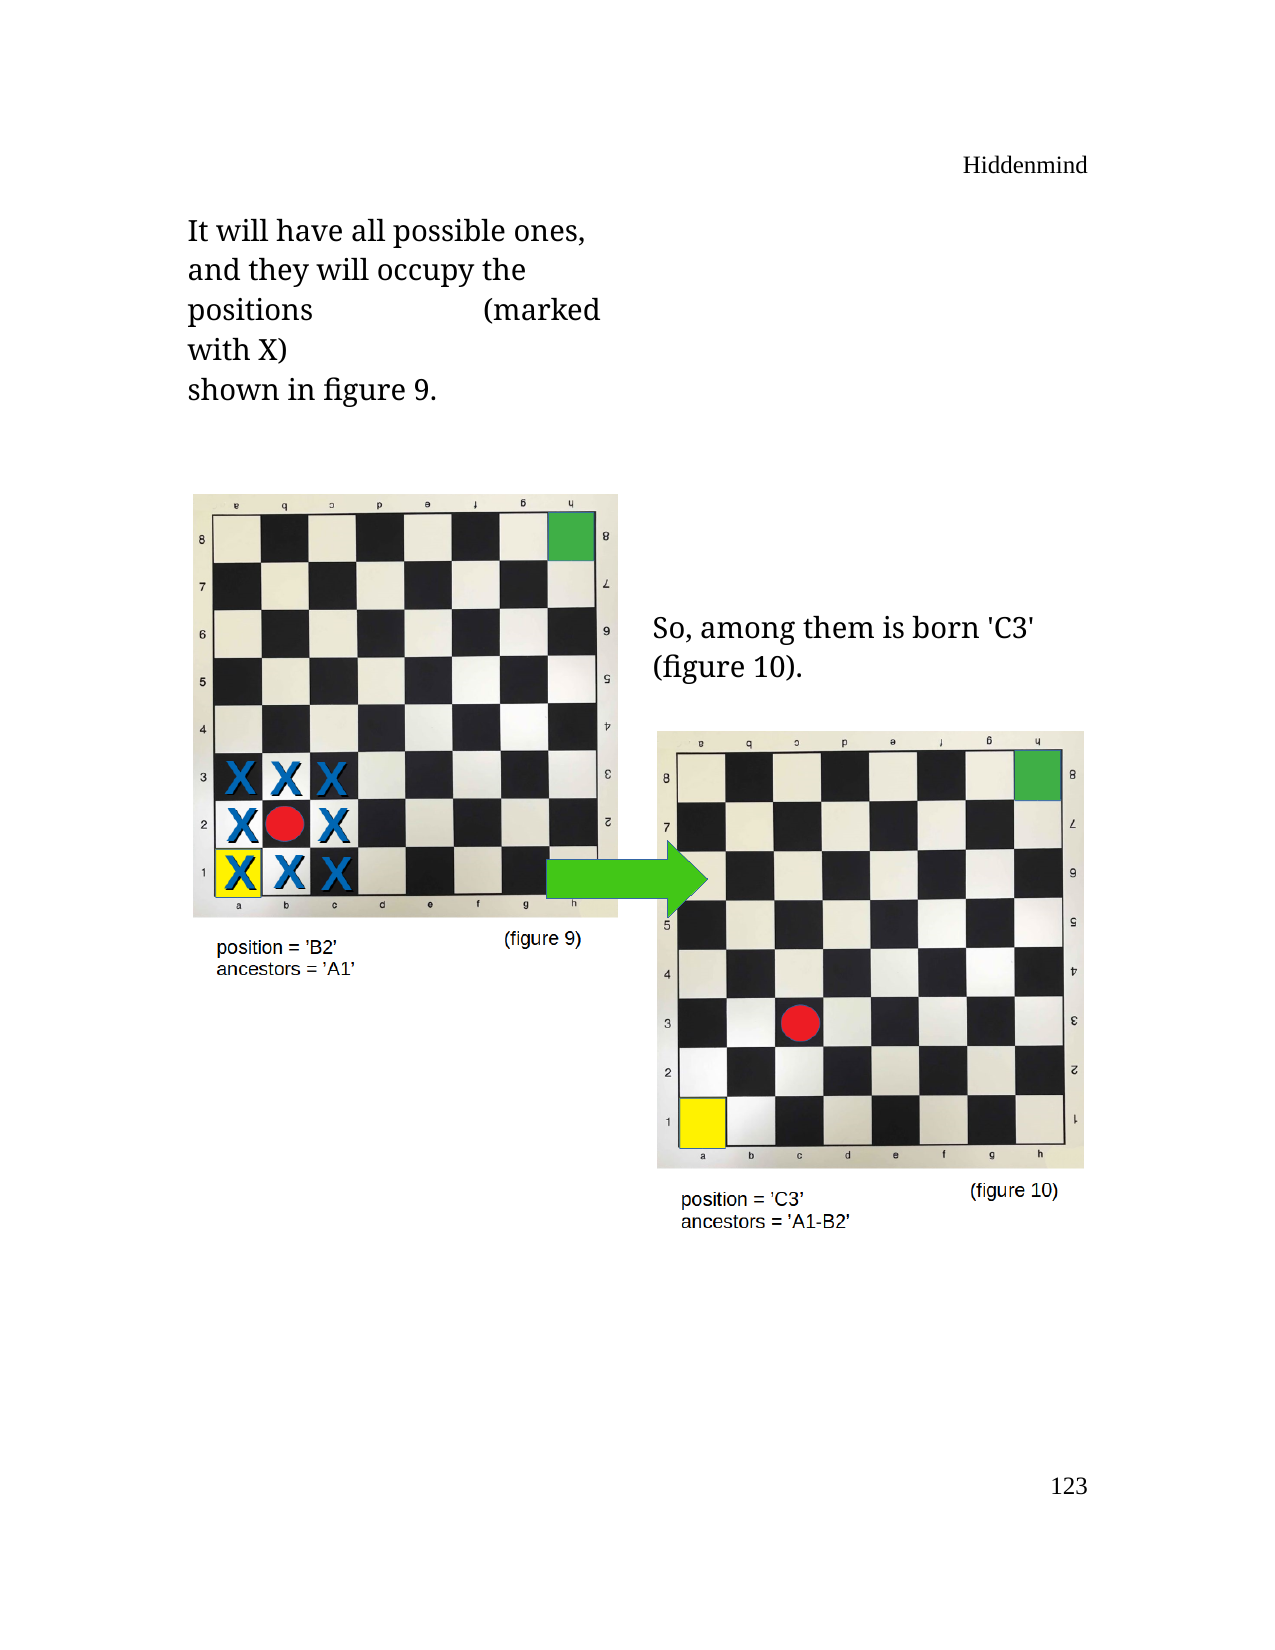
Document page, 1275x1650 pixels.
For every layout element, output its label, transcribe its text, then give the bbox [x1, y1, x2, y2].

text shown in figure 9. [187, 369, 622, 408]
picture [187, 487, 623, 983]
text So, among them is born 'C3' [652, 607, 1087, 647]
text It will have all possible ones, [187, 210, 622, 250]
picture [652, 726, 1088, 1232]
text and they will occupy the positions (marked with X) [187, 250, 622, 369]
text (figure 10). [652, 647, 1087, 686]
